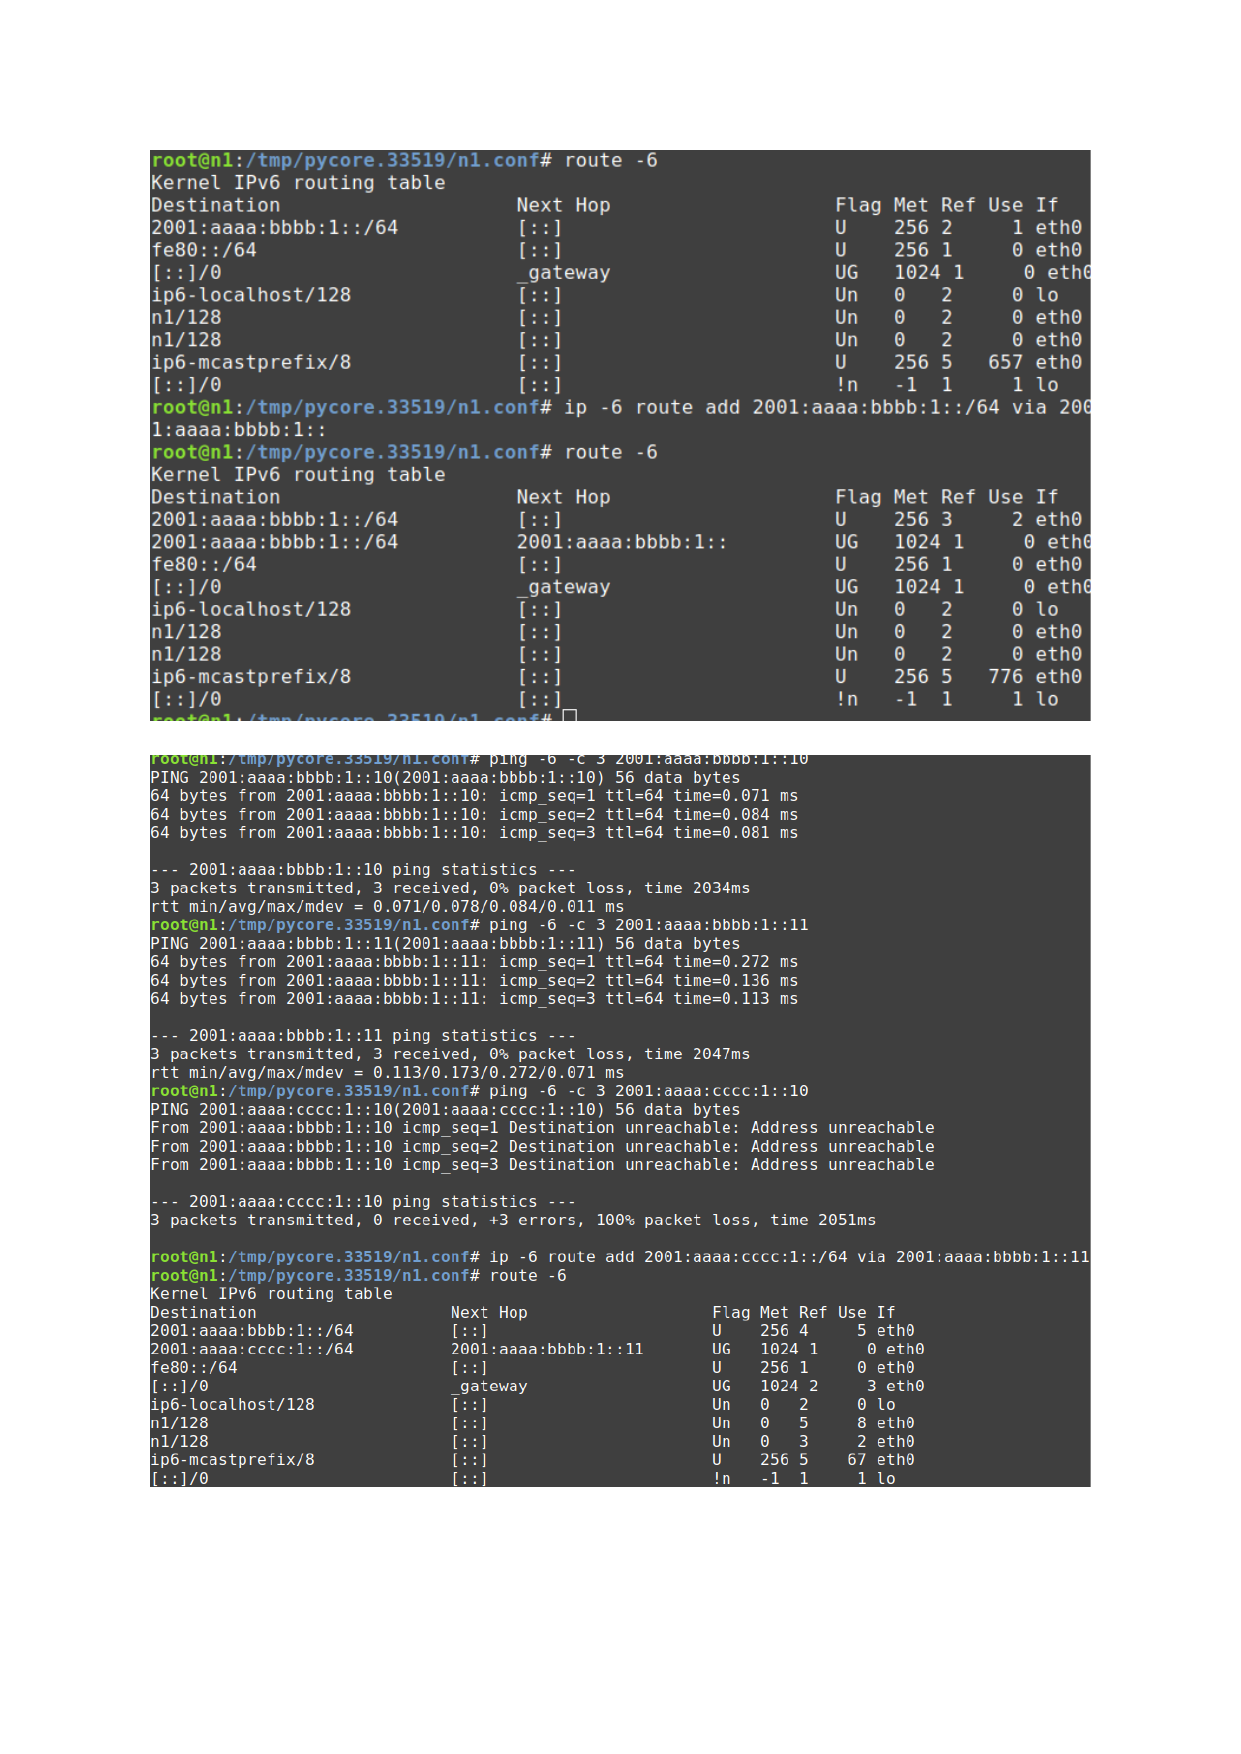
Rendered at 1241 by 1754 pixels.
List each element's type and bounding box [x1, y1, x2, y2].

picture [150, 755, 1091, 1487]
picture [150, 150, 1091, 721]
